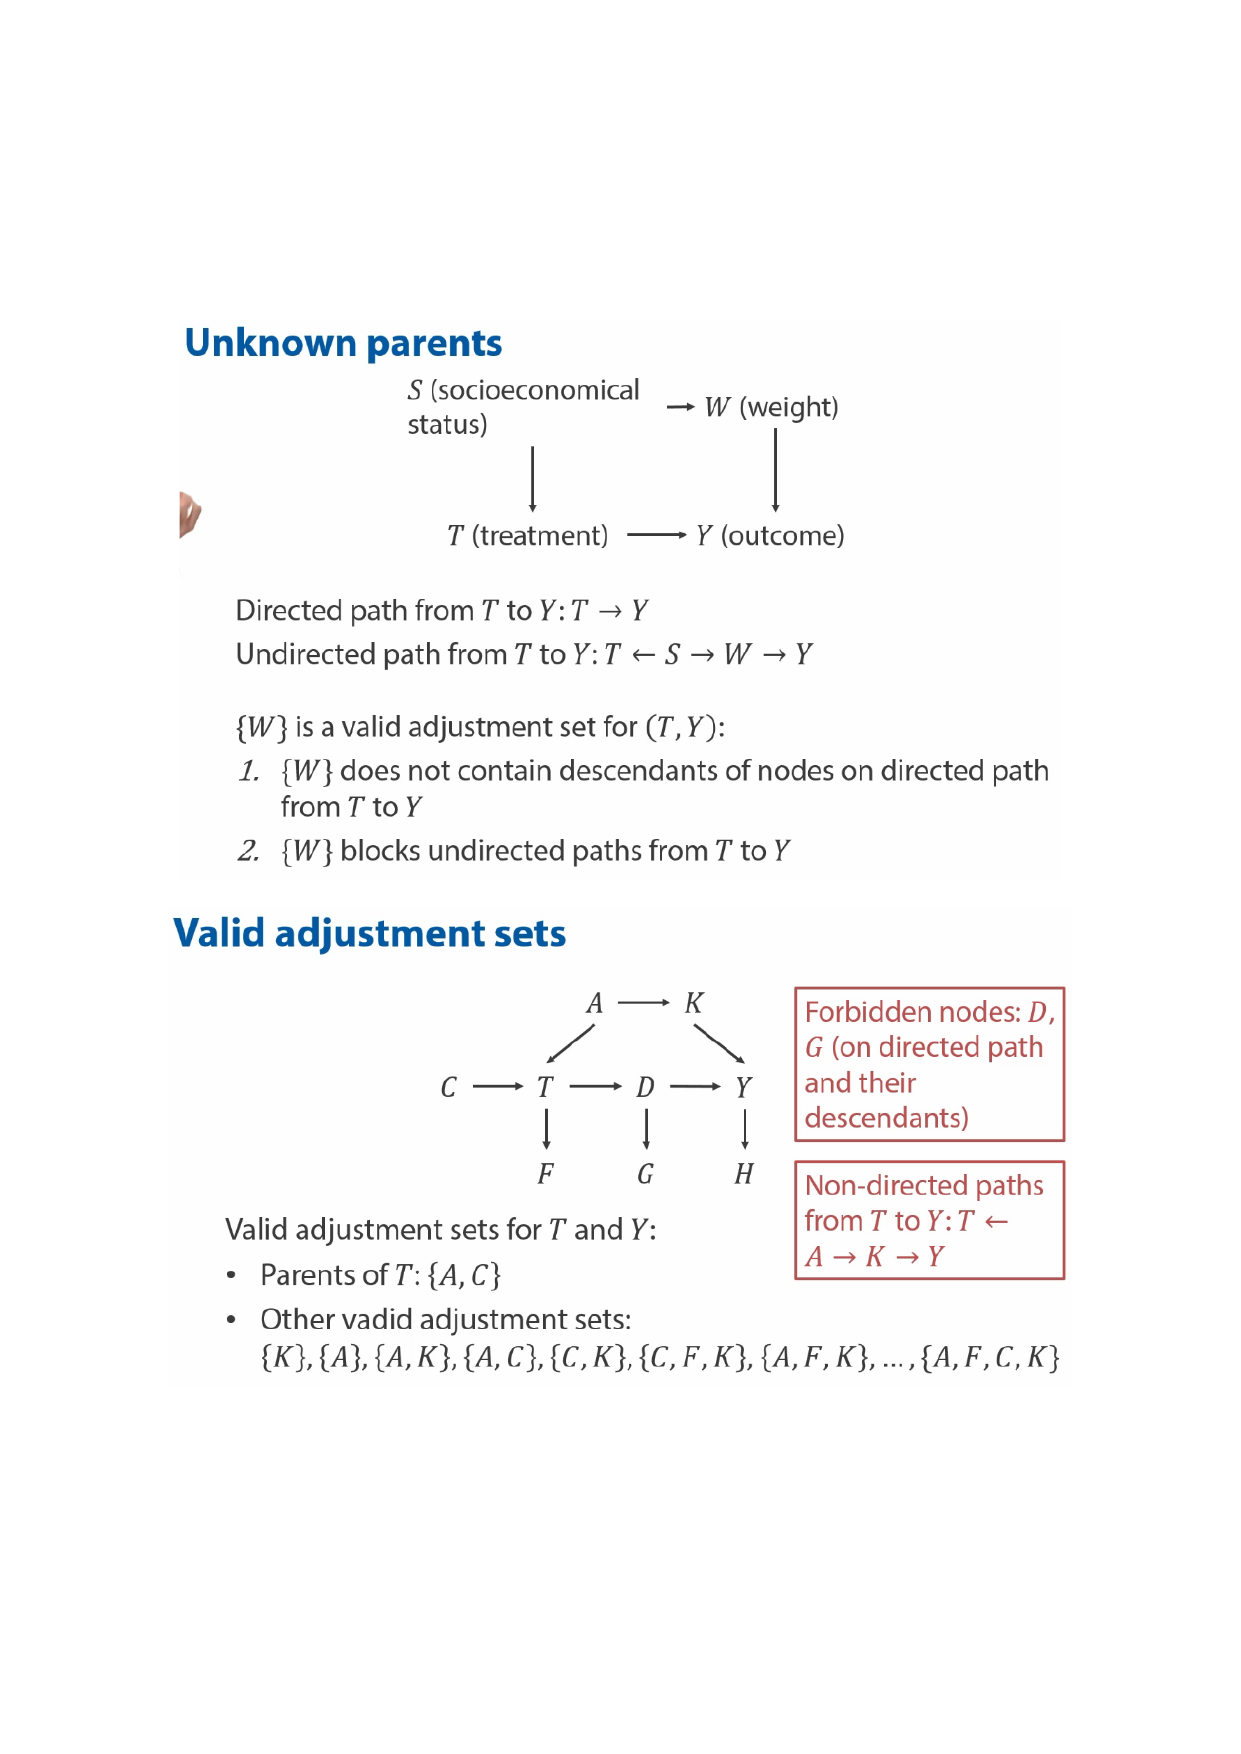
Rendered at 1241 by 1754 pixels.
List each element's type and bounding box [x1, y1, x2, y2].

picture [167, 908, 1074, 1386]
picture [179, 319, 1061, 880]
